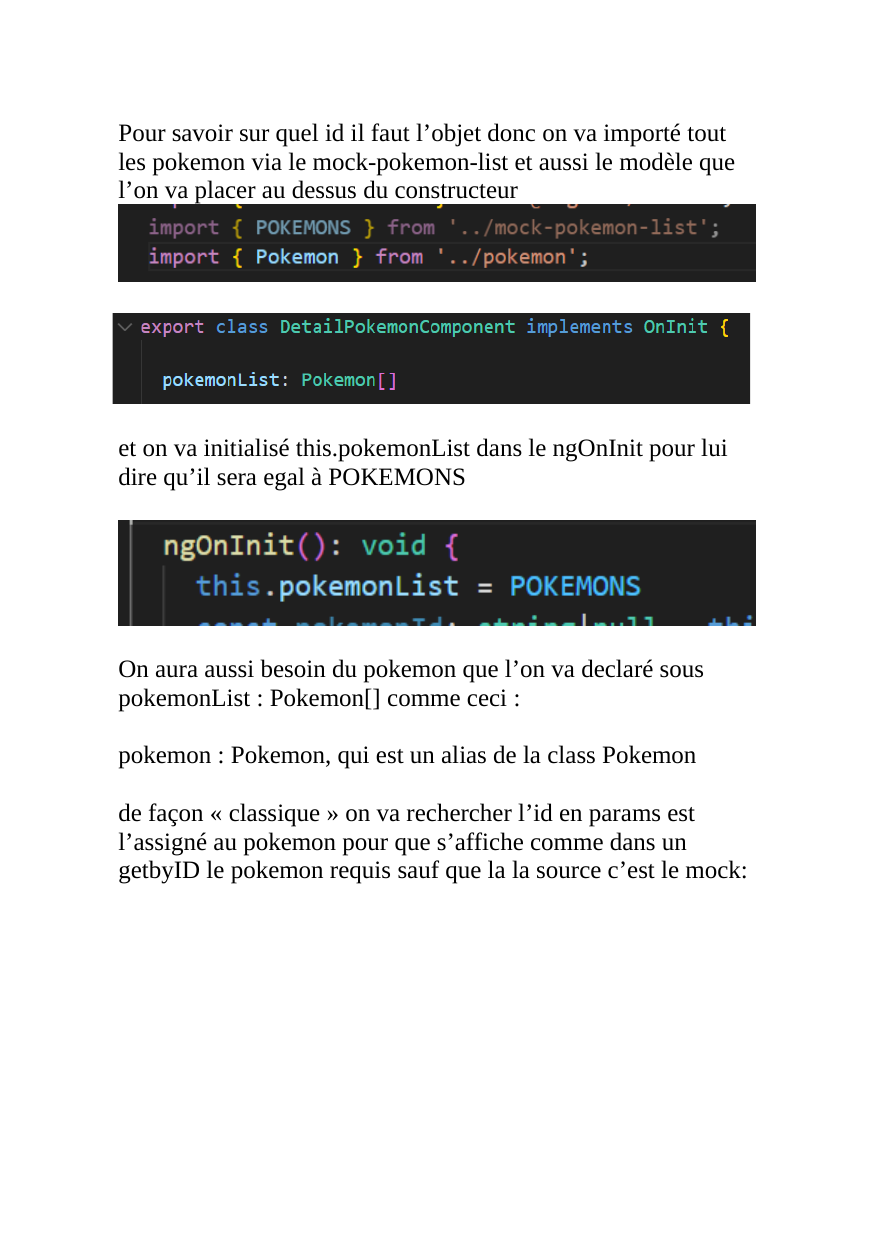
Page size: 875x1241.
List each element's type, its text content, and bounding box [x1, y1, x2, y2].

picture [118, 204, 756, 282]
picture [118, 520, 756, 626]
picture [112, 313, 751, 404]
text et on va initialisé this.pokemonList dans le ngOnInit pour lui dire qu’il sera egal à POKEMONS [118, 433, 756, 490]
text de façon « classique » on va rechercher l’id en params est l’assigné au pokemon pour que s’affiche comme dans un getbyID le pokemon requis sauf que la la source c’est le mock: [118, 798, 756, 884]
text Pour savoir sur quel id il faut l’objet donc on va importé tout les pokemon via le mock-pokemon-list et aussi le modèle que l’on va placer au dessus du constructeur [118, 118, 756, 204]
text On aura aussi besoin du pokemon que l’on va declaré sous pokemonList : Pokemon[] comme ceci : [118, 654, 756, 712]
text pokemon : Pokemon, qui est un alias de la class Pokemon [118, 741, 756, 769]
